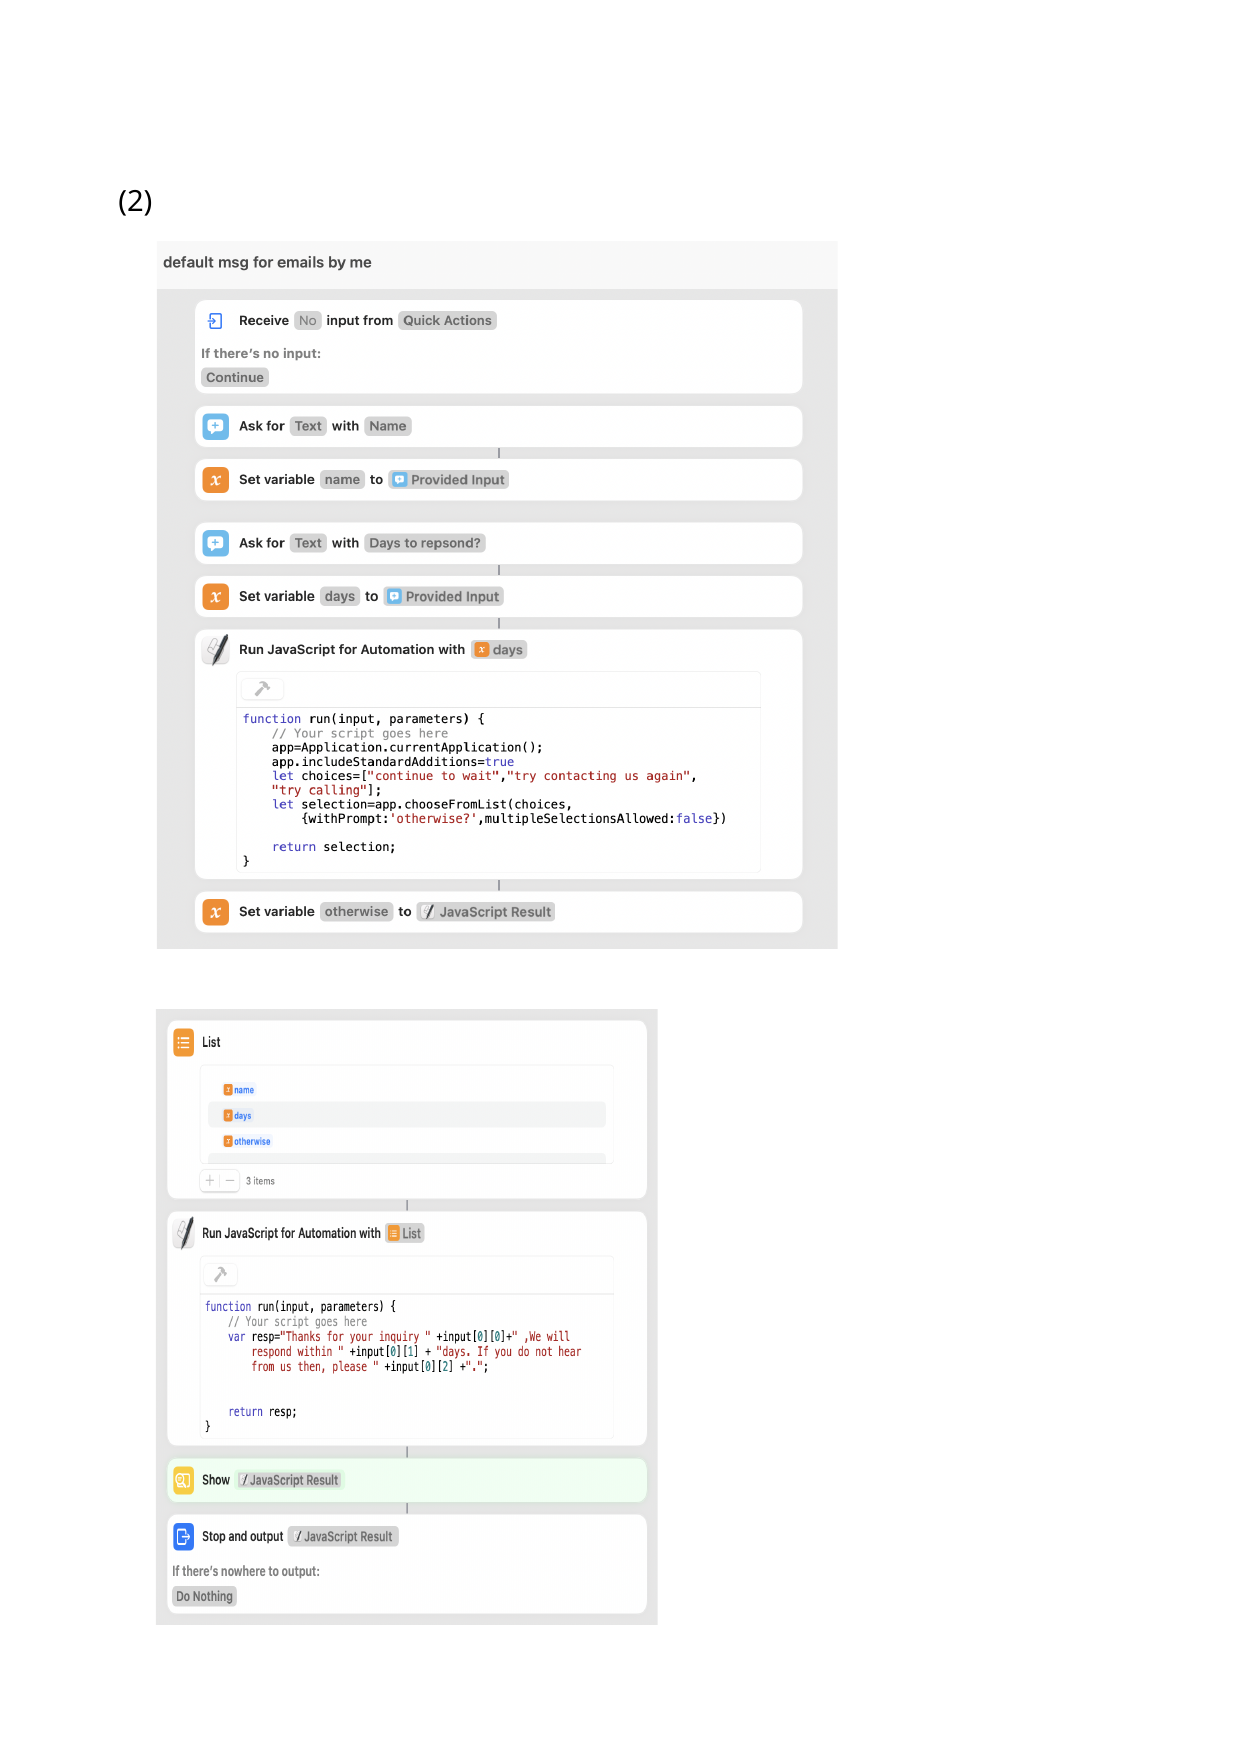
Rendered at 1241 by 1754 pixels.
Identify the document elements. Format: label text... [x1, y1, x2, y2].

picture [156, 241, 838, 949]
text (2) [118, 180, 1122, 220]
picture [155, 1009, 658, 1625]
